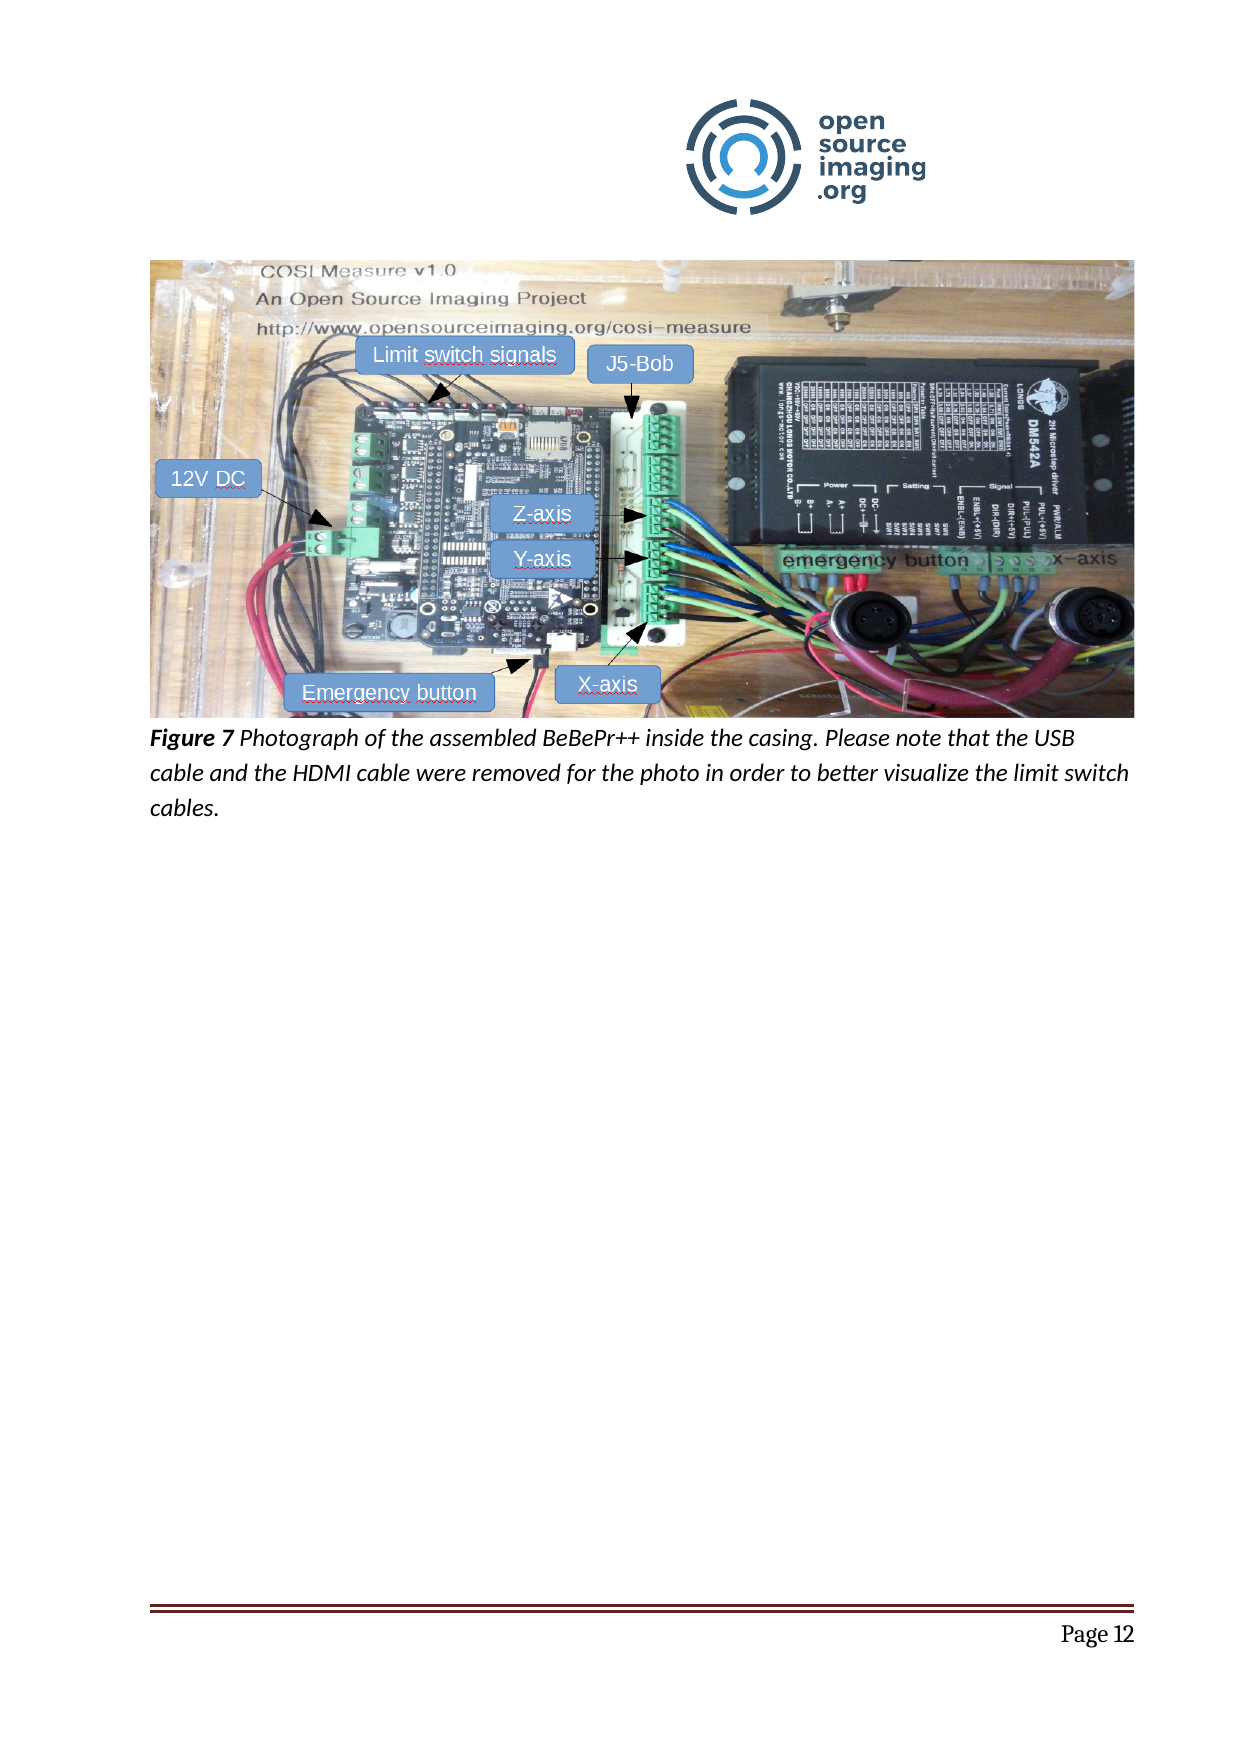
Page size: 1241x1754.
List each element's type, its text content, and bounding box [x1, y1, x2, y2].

list Figure 7 Photograph of the assembled BeBePr++ inside the casing. Please note that the USB cable and the HDMI cable were removed for the photo in order to better visualize the limit switch cables. [150, 718, 1134, 823]
